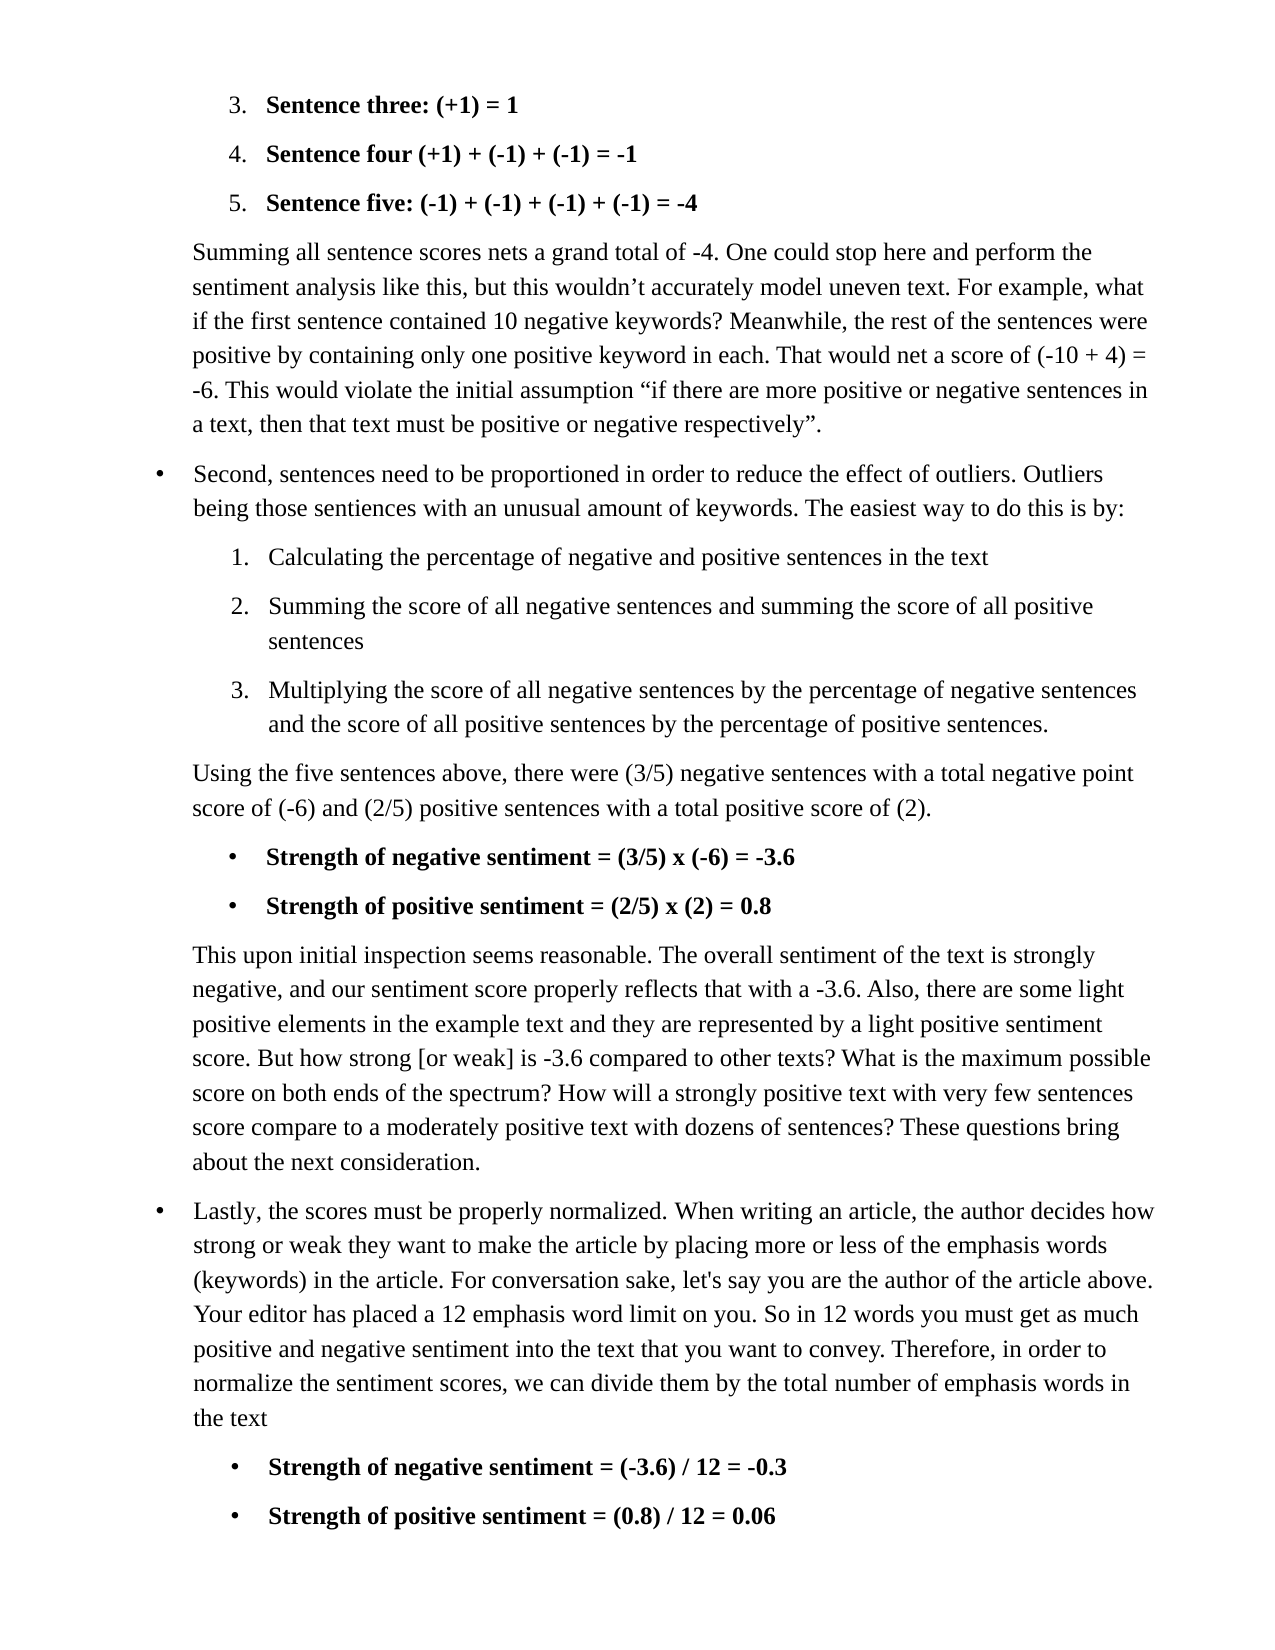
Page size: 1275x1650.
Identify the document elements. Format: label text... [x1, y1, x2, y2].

list Multiplying the score of all negative sentences by the percentage of negative sentences and the score of all positive sentences by the percentage of positive sentences. [231, 675, 1157, 738]
list Second, sentences need to be proportioned in order to reduce the effect of outliers. Outliers being those sentiences with an unusual amount of keywords. The easiest way to do this is by: [156, 459, 1157, 522]
list Strength of negative sentiment = (-3.6) / 12 = -0.3 [231, 1452, 1157, 1481]
list Summing the score of all negative sentences and summing the score of all positive sentences [231, 591, 1157, 654]
list Strength of positive sentiment = (2/5) x (2) = 0.8 [228, 891, 1157, 920]
list Sentence three: (+1) = 1 [228, 90, 1157, 119]
list Sentence five: (-1) + (-1) + (-1) + (-1) = -4 [228, 188, 1157, 217]
list Lastly, the scores must be properly normalized. When writing an article, the author decides how strong or weak they want to make the article by placing more or less of the emphasis words (keywords) in the article. For conversation sake, let's say you are the author of the article above. Your editor has placed a 12 emphasis word limit on you. So in 12 words you must get as much positive and negative sentiment into the text that you want to convey. Therefore, in order to normalize the sentiment scores, we can divide them by the total number of emphasis words in the text [156, 1196, 1157, 1432]
text This upon initial inspection seems reasonable. The overall sentiment of the text is strongly negative, and our sentiment score properly reflects that with a -3.6. Also, there are some light positive elements in the example text and they are represented by a light positive sentiment score. But how strong [or weak] is -3.6 compared to other texts? What is the maximum possible score on both ends of the spectrum? How will a strongly positive text with very few sentences score compare to a moderately positive text with dozens of sentences? These questions bring about the next consideration. [192, 940, 1157, 1176]
list Calculating the percentage of negative and positive sentences in the text [231, 542, 1157, 571]
list Strength of negative sentiment = (3/5) x (-6) = -3.6 [228, 842, 1157, 871]
text Summing all sentence scores nets a grand total of -4. One could stop here and perform the sentiment analysis like this, but this wouldn’t accurately model uneven text. For example, what if the first sentence contained 10 negative keywords? Meanwhile, the rest of the sentences were positive by containing only one positive keyword in each. That would net a score of (-10 + 4) = -6. This would violate the initial assumption “if there are more positive or negative sentences in a text, then that text must be positive or negative respectively”. [192, 237, 1157, 438]
text Using the five sentences above, there were (3/5) negative sentences with a total negative point score of (-6) and (2/5) positive sentences with a total positive score of (2). [192, 758, 1157, 822]
list Sentence four (+1) + (-1) + (-1) = -1 [228, 139, 1157, 168]
list Strength of positive sentiment = (0.8) / 12 = 0.06 [231, 1501, 1157, 1530]
